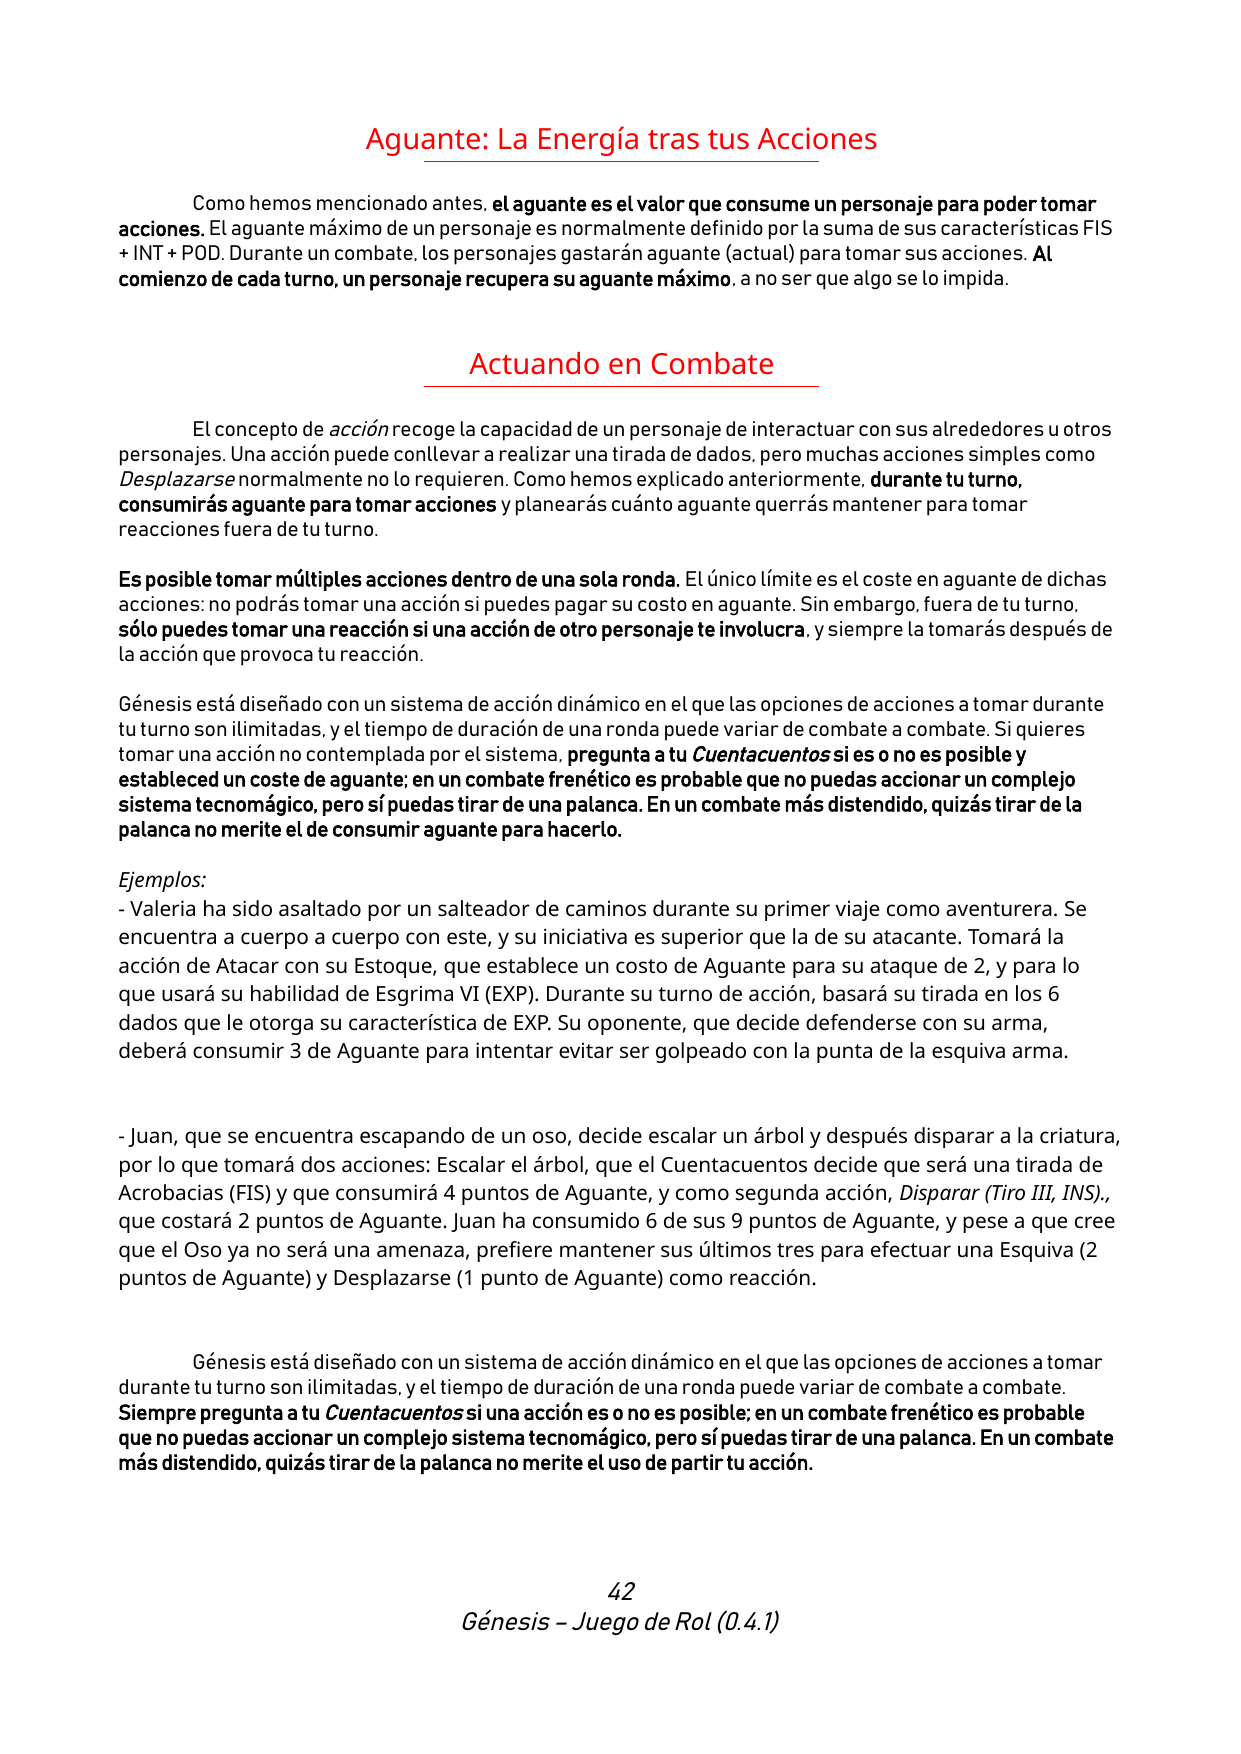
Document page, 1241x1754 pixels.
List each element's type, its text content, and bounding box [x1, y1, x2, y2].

text Génesis está diseñado con un sistema de acción dinámico en el que las opciones de acciones a tomar durante tu turno son ilimitadas, y el tiempo de duración de una ronda puede variar de combate a combate. Si quieres tomar una acción no contemplada por el sistema, pregunta a tu Cuentacuentos si es o no es posible y estableced un coste de aguante; en un combate frenético es probable que no puedas accionar un complejo sistema tecnomágico, pero sí puedas tirar de una palanca. En un combate más distendido, quizás tirar de la palanca no merite el de consumir aguante para hacerlo. [118, 691, 1122, 841]
text Como hemos mencionado antes, el aguante es el valor que consume un personaje para poder tomar acciones. El aguante máximo de un personaje es normalmente definido por la suma de sus características FIS + INT + POD. Durante un combate, los personajes gastarán aguante (actual) para tomar sus acciones. Al comienzo de cada turno, un personaje recupera su aguante máximo, a no ser que algo se lo impida. [118, 190, 1122, 290]
text - Juan, que se encuentra escapando de un oso, decide escalar un árbol y después disparar a la criatura, por lo que tomará dos acciones: Escalar el árbol, que el Cuentacuentos decide que será una tirada de Acrobacias (FIS) y que consumirá 4 puntos de Aguante, y como segunda acción, Disparar (Tiro III, INS)., que costará 2 puntos de Aguante. Juan ha consumido 6 de sus 9 puntos de Aguante, y pese a que cree que el Oso ya no será una amenaza, prefiere mantener sus últimos tres para efectuar una Esquiva (2 puntos de Aguante) y Desplazarse (1 punto de Aguante) como reacción. [118, 1121, 1122, 1292]
text Ejemplos: [118, 866, 1122, 894]
text Aguante: La Energía tras tus Acciones [118, 118, 1122, 158]
text Génesis está diseñado con un sistema de acción dinámico en el que las opciones de acciones a tomar durante tu turno son ilimitadas, y el tiempo de duración de una ronda puede variar de combate a combate. Siempre pregunta a tu Cuentacuentos si una acción es o no es posible; en un combate frenético es probable que no puedas accionar un complejo sistema tecnomágico, pero sí puedas tirar de una palanca. En un combate más distendido, quizás tirar de la palanca no merite el uso de partir tu acción. [118, 1349, 1122, 1474]
text - Valeria ha sido asaltado por un salteador de caminos durante su primer viaje como aventurera. Se encuentra a cuerpo a cuerpo con este, y su iniciativa es superior que la de su atacante. Tomará la acción de Atacar con su Estoque, que establece un costo de Aguante para su ataque de 2, y para lo que usará su habilidad de Esgrima VI (EXP). Durante su turno de acción, basará su tirada en los 6 dados que le otorga su característica de EXP. Su oponente, que decide defenderse con su arma, deberá consumir 3 de Aguante para intentar evitar ser golpeado con la punta de la esquiva arma. [118, 894, 1122, 1064]
text El concepto de acción recoge la capacidad de un personaje de interactuar con sus alrededores u otros personajes. Una acción puede conllevar a realizar una tirada de dados, pero muchas acciones simples como Desplazarse normalmente no lo requieren. Como hemos explicado anteriormente, durante tu turno, consumirás aguante para tomar acciones y planearás cuánto aguante querrás mantener para tomar reacciones fuera de tu turno. [118, 416, 1122, 541]
text Es posible tomar múltiples acciones dentro de una sola ronda. El único límite es el coste en aguante de dichas acciones: no podrás tomar una acción si puedes pagar su costo en aguante. Sin embargo, fuera de tu turno, sólo puedes tomar una reacción si una acción de otro personaje te involucra, y siempre la tomarás después de la acción que provoca tu reacción. [118, 566, 1122, 666]
text Actuando en Combate [118, 343, 1122, 383]
